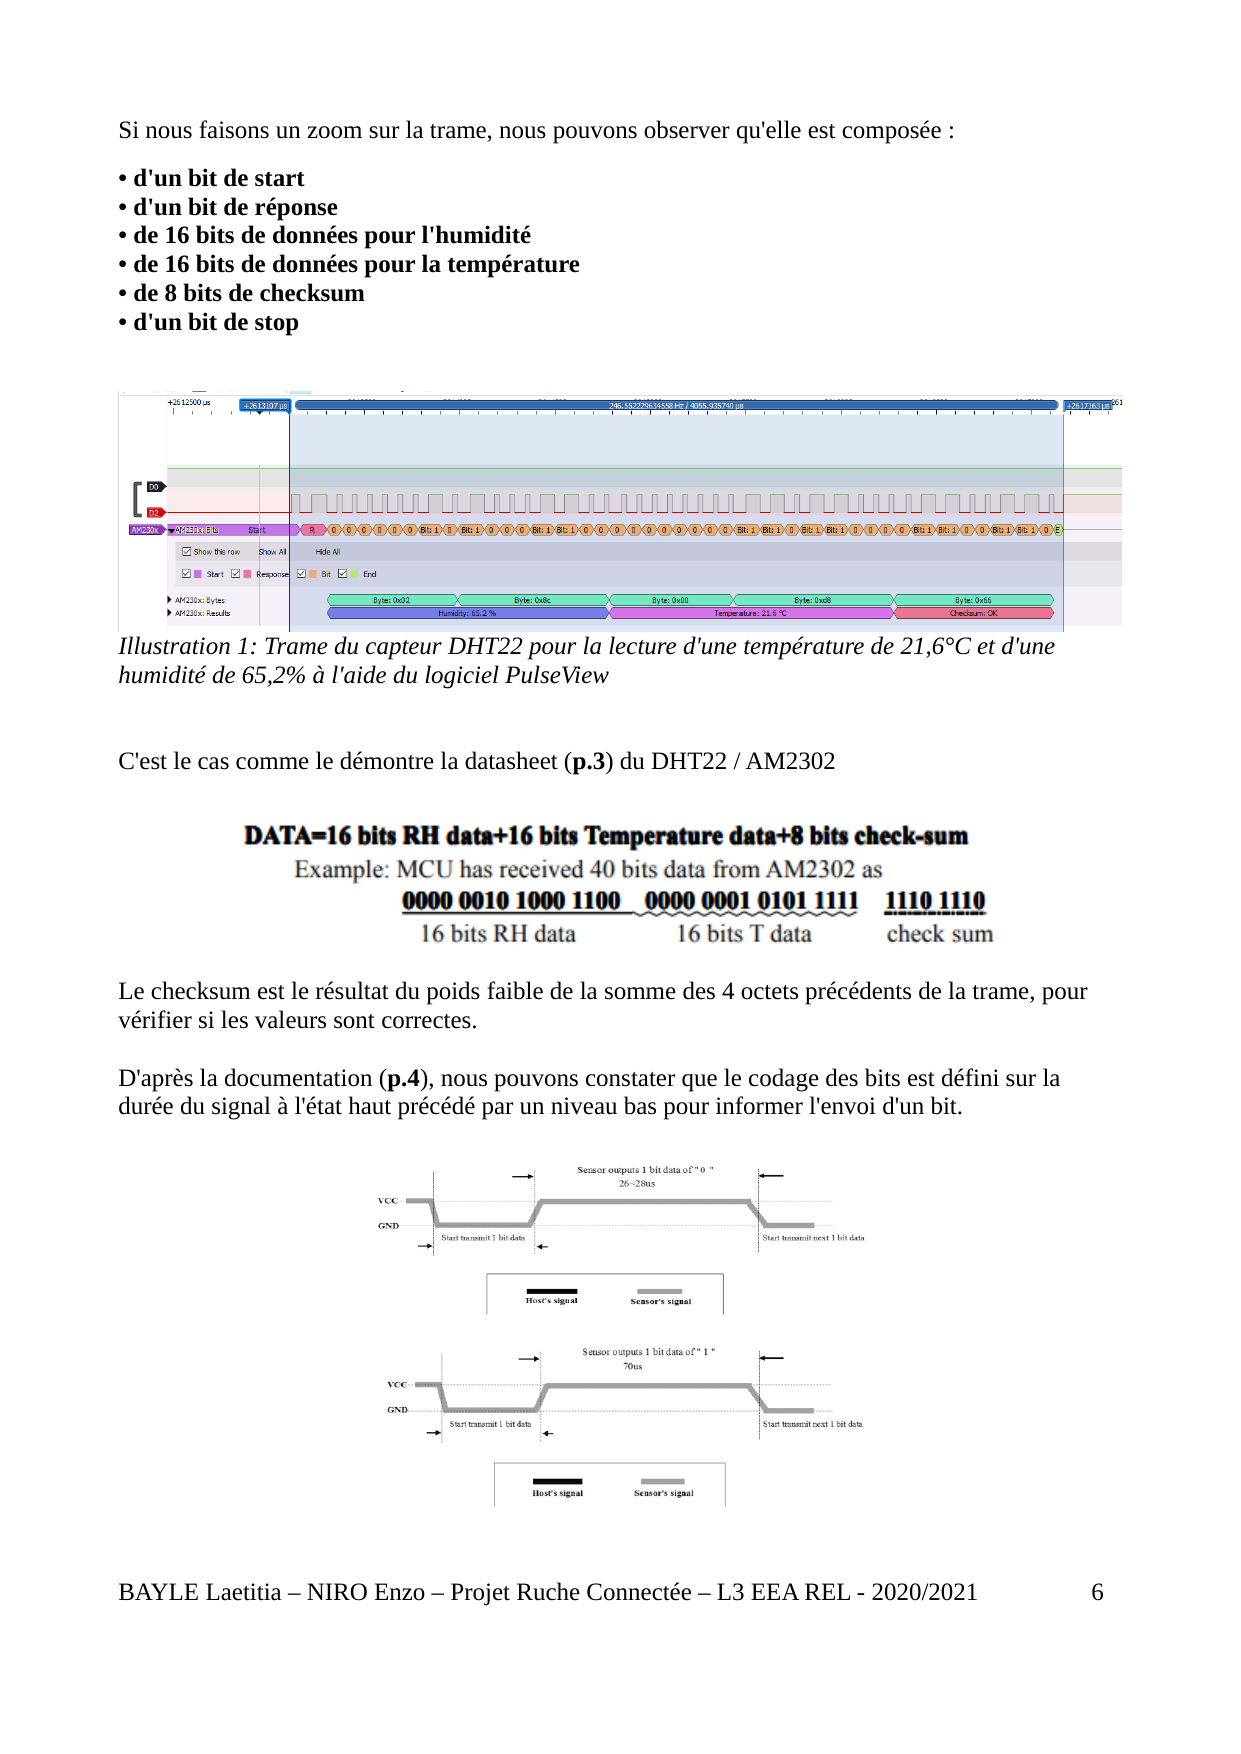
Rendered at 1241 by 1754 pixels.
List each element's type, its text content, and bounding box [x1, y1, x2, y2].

text • de 16 bits de données pour la température [118, 249, 1122, 278]
text C'est le cas comme le démontre la datasheet (p.3) du DHT22 / AM2302 [118, 746, 1122, 775]
picture [118, 391, 1123, 632]
text D'après la documentation (p.4), nous pouvons constater que le codage des bits est défini sur la durée du signal à l'état haut précédé par un niveau bas pour informer l'envoi d'un bit. [118, 1063, 1122, 1120]
text • de 16 bits de données pour l'humidité [118, 220, 1122, 249]
picture [368, 1148, 873, 1520]
picture [227, 796, 1013, 953]
text • d'un bit de start [118, 163, 1122, 192]
text Le checksum est le résultat du poids faible de la somme des 4 octets précédents de la trame, pour vérifier si les valeurs sont correctes. [118, 976, 1122, 1034]
text Si nous faisons un zoom sur la trame, nous pouvons observer qu'elle est composée : [118, 115, 1122, 144]
text • de 8 bits de checksum [118, 278, 1122, 307]
text Illustration 1: Trame du capteur DHT22 pour la lecture d'une température de 21,6°C et d'une humidité de 65,2% à l'aide du logiciel PulseView [118, 632, 1122, 689]
text • d'un bit de stop [118, 307, 1122, 335]
text • d'un bit de réponse [118, 192, 1122, 220]
